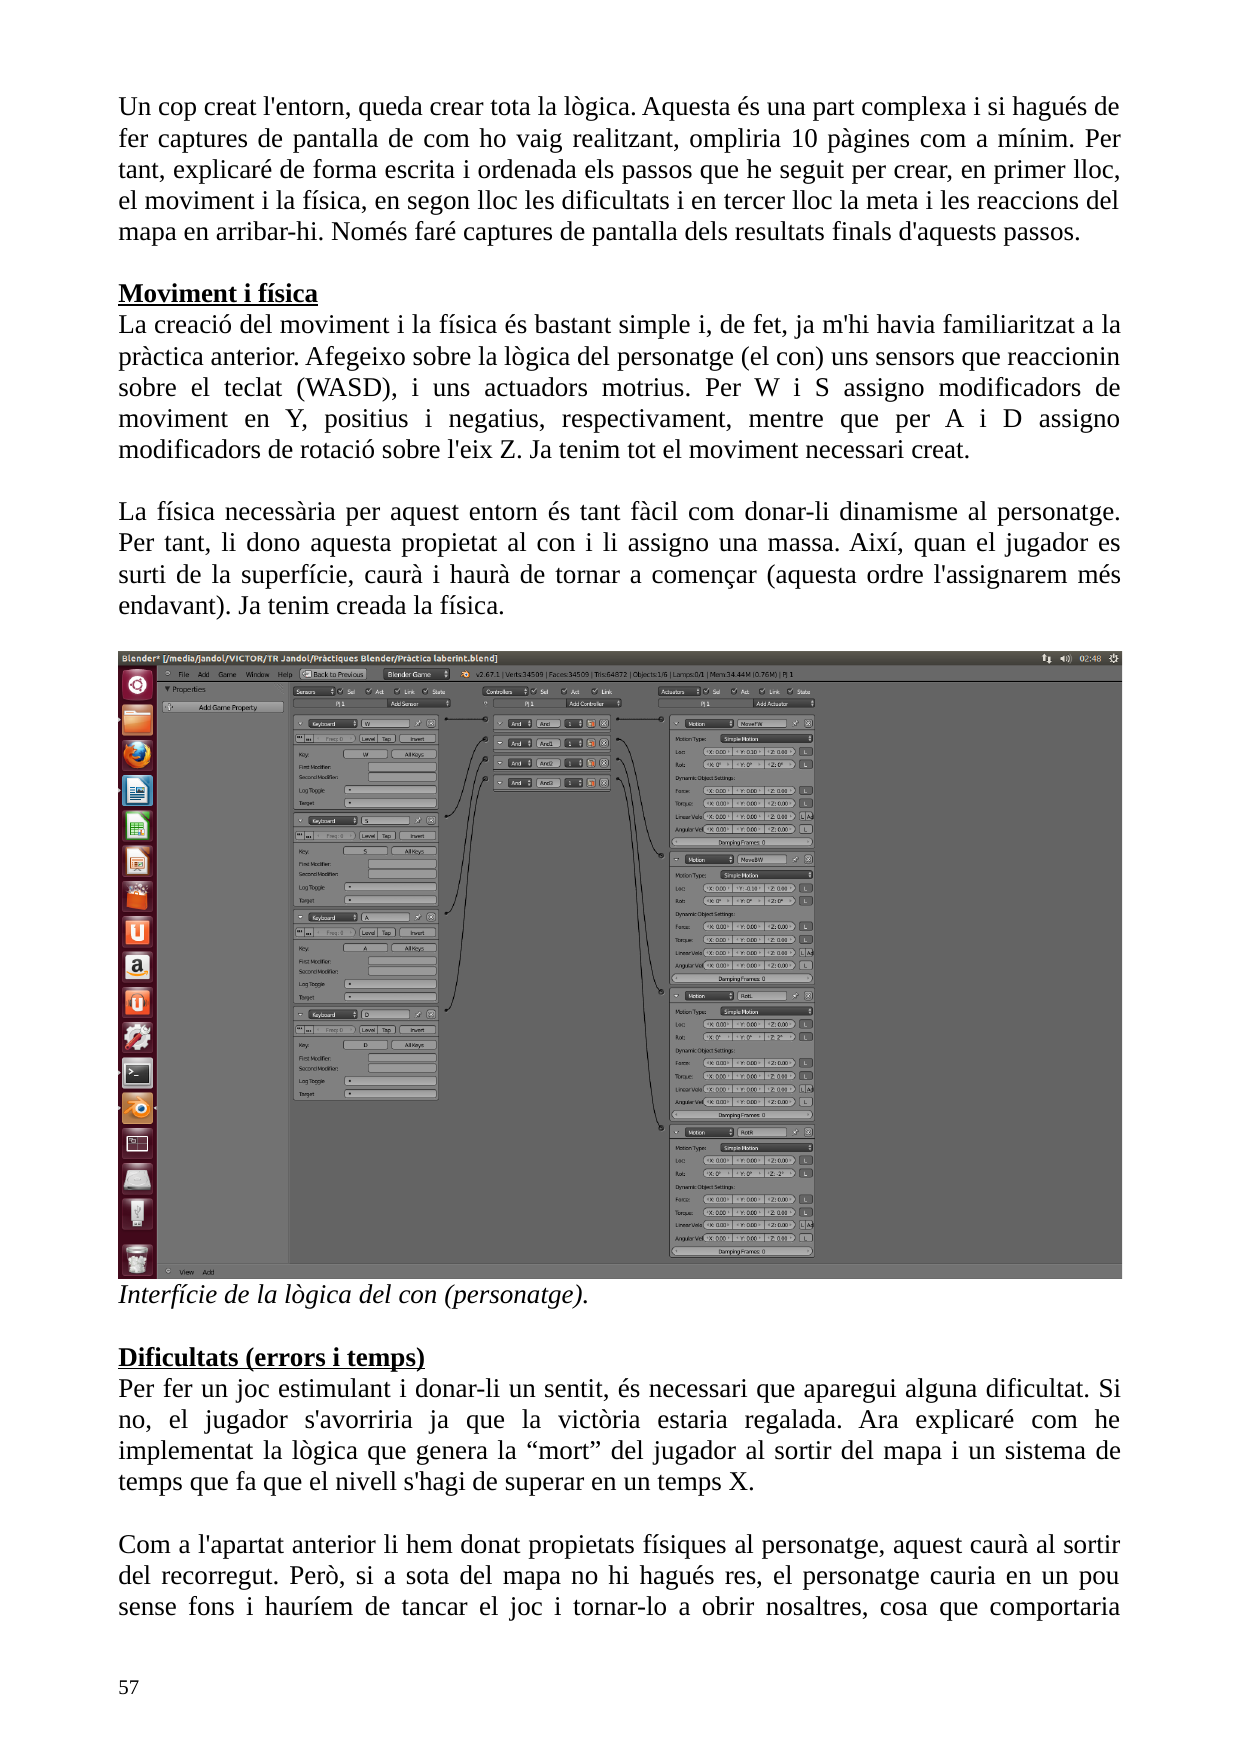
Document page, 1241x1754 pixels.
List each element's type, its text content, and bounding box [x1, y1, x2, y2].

text Un cop creat l'entorn, queda crear tota la lògica. Aquesta és una part complexa i si hagués de fer captures de pantalla de com ho vaig realitzant, ompliria 10 pàgines com a mínim. Per tant, explicaré de forma escrita i ordenada els passos que he seguit per crear, en primer lloc, el moviment i la física, en segon lloc les dificultats i en tercer lloc la meta i les reaccions del mapa en arribar-hi. Només faré captures de pantalla dels resultats finals d'aquests passos. [118, 91, 1122, 246]
text Per fer un joc estimulant i donar-li un sentit, és necessari que aparegui alguna dificultat. Si no, el jugador s'avorriria ja que la victòria estaria regalada. Ara explicaré com he implementat la lògica que genera la “mort” del jugador al sortir del mapa i un sistema de temps que fa que el nivell s'hagi de superar en un temps X. [118, 1372, 1122, 1497]
text Moviment i física [118, 277, 1122, 308]
text La creació del moviment i la física és bastant simple i, de fet, ja m'hi havia familiaritzat a la pràctica anterior. Afegeixo sobre la lògica del personatge (el con) uns sensors que reaccionin sobre el teclat (WASD), i uns actuadors motrius. Per W i S assigno modificadors de moviment en Y, positius i negatius, respectivament, mentre que per A i D assigno modificadors de rotació sobre l'eix Z. Ja tenim tot el moviment necessari creat. [118, 308, 1122, 464]
text Dificultats (errors i temps) [118, 1341, 1122, 1372]
text La física necessària per aquest entorn és tant fàcil com donar-li dinamisme al personatge. Per tant, li dono aquesta propietat al con i li assigno una massa. Així, quan el jugador es surti de la superfície, caurà i haurà de tornar a començar (aquesta ordre l'assignarem més endavant). Ja tenim creada la física. [118, 495, 1122, 620]
picture [118, 651, 1123, 1279]
text Interfície de la lògica del con (personatge). [118, 1279, 1122, 1310]
text Com a l'apartat anterior li hem donat propietats físiques al personatge, aquest caurà al sortir del recorregut. Però, si a sota del mapa no hi hagués res, el personatge cauria en un pou sense fons i hauríem de tancar el joc i tornar-lo a obrir nosaltres, cosa que comportaria [118, 1528, 1122, 1621]
